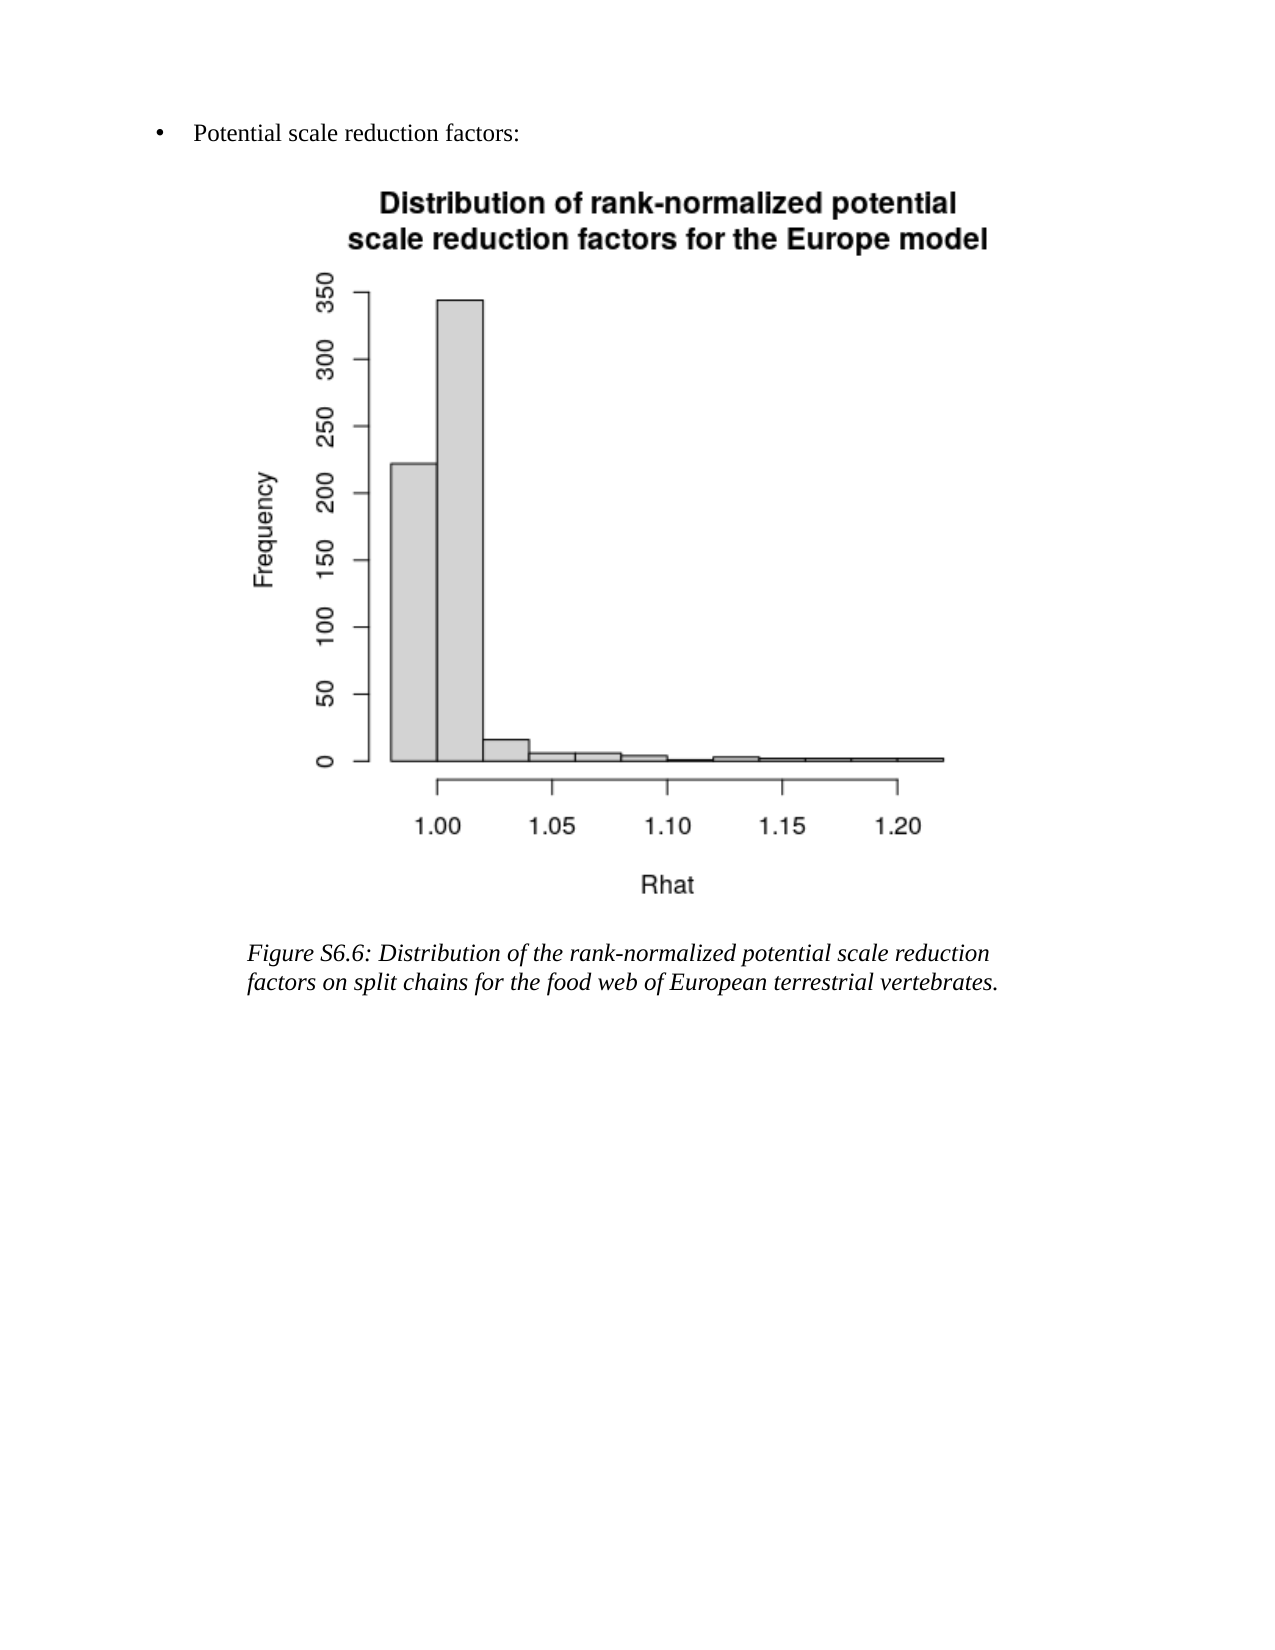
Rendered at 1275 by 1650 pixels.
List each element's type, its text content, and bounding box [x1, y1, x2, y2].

list Figure S6.6: Distribution of the rank-normalized potential scale reduction factors on split chains for the food web of European terrestrial vertebrates. [247, 933, 1028, 996]
picture [246, 159, 1029, 933]
list Potential scale reduction factors: [156, 118, 1157, 147]
